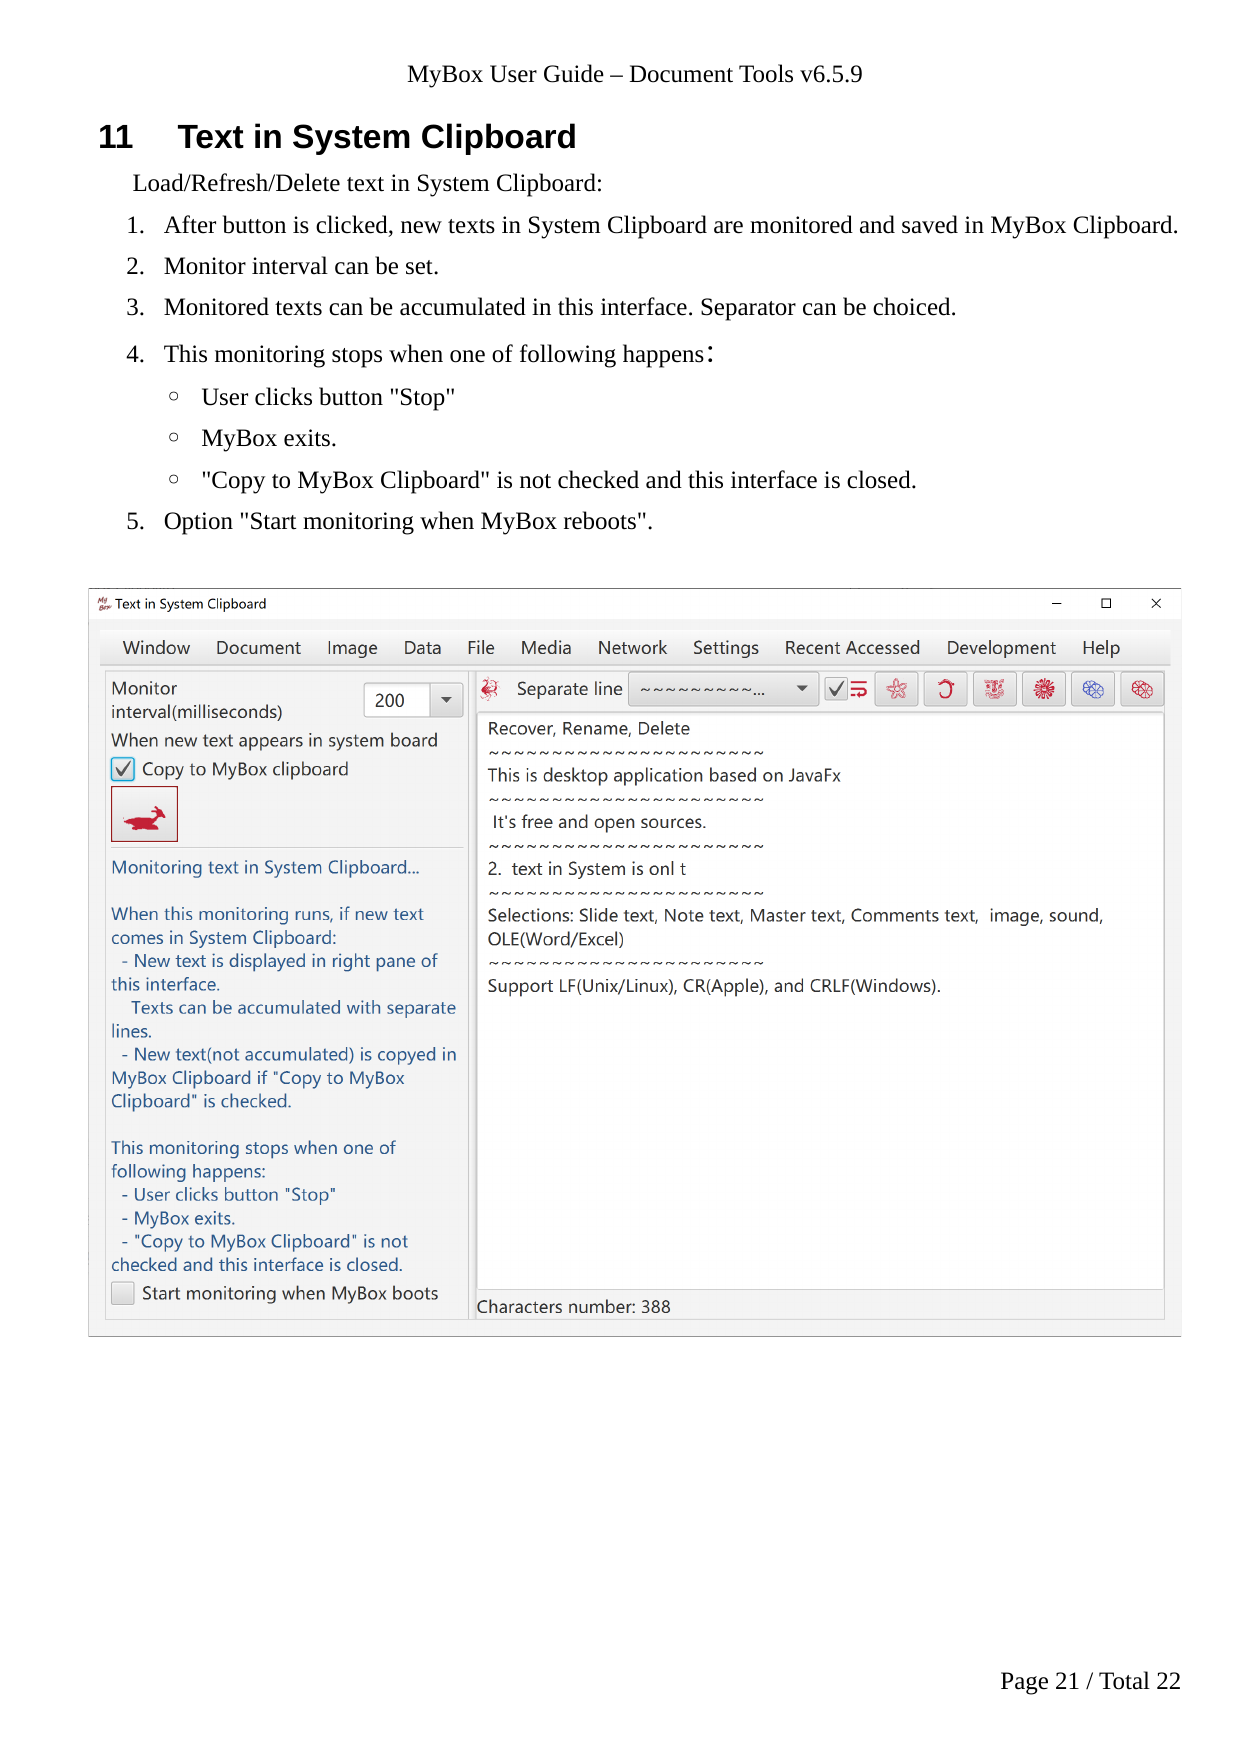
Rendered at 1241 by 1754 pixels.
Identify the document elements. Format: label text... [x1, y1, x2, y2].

list User clicks button "Stop" [163, 382, 1181, 411]
list This monitoring stops when one of following happens： [126, 333, 1181, 370]
picture [88, 588, 1182, 1337]
list MyBox exits. [163, 423, 1181, 452]
list Monitor interval can be set. [126, 251, 1181, 280]
list Monitored texts can be accumulated in this interface. Separator can be choiced. [126, 292, 1181, 321]
subtitle Text in System Clipboard [88, 117, 1181, 156]
list After button is clicked, new texts in System Clipboard are monitored and saved in MyBox Clipboard. [126, 210, 1181, 238]
text Load/Refresh/Delete text in System Clipboard: [88, 168, 1181, 197]
list Option "Start monitoring when MyBox reboots". [126, 506, 1181, 535]
list "Copy to MyBox Clipboard" is not checked and this interface is closed. [163, 465, 1181, 493]
